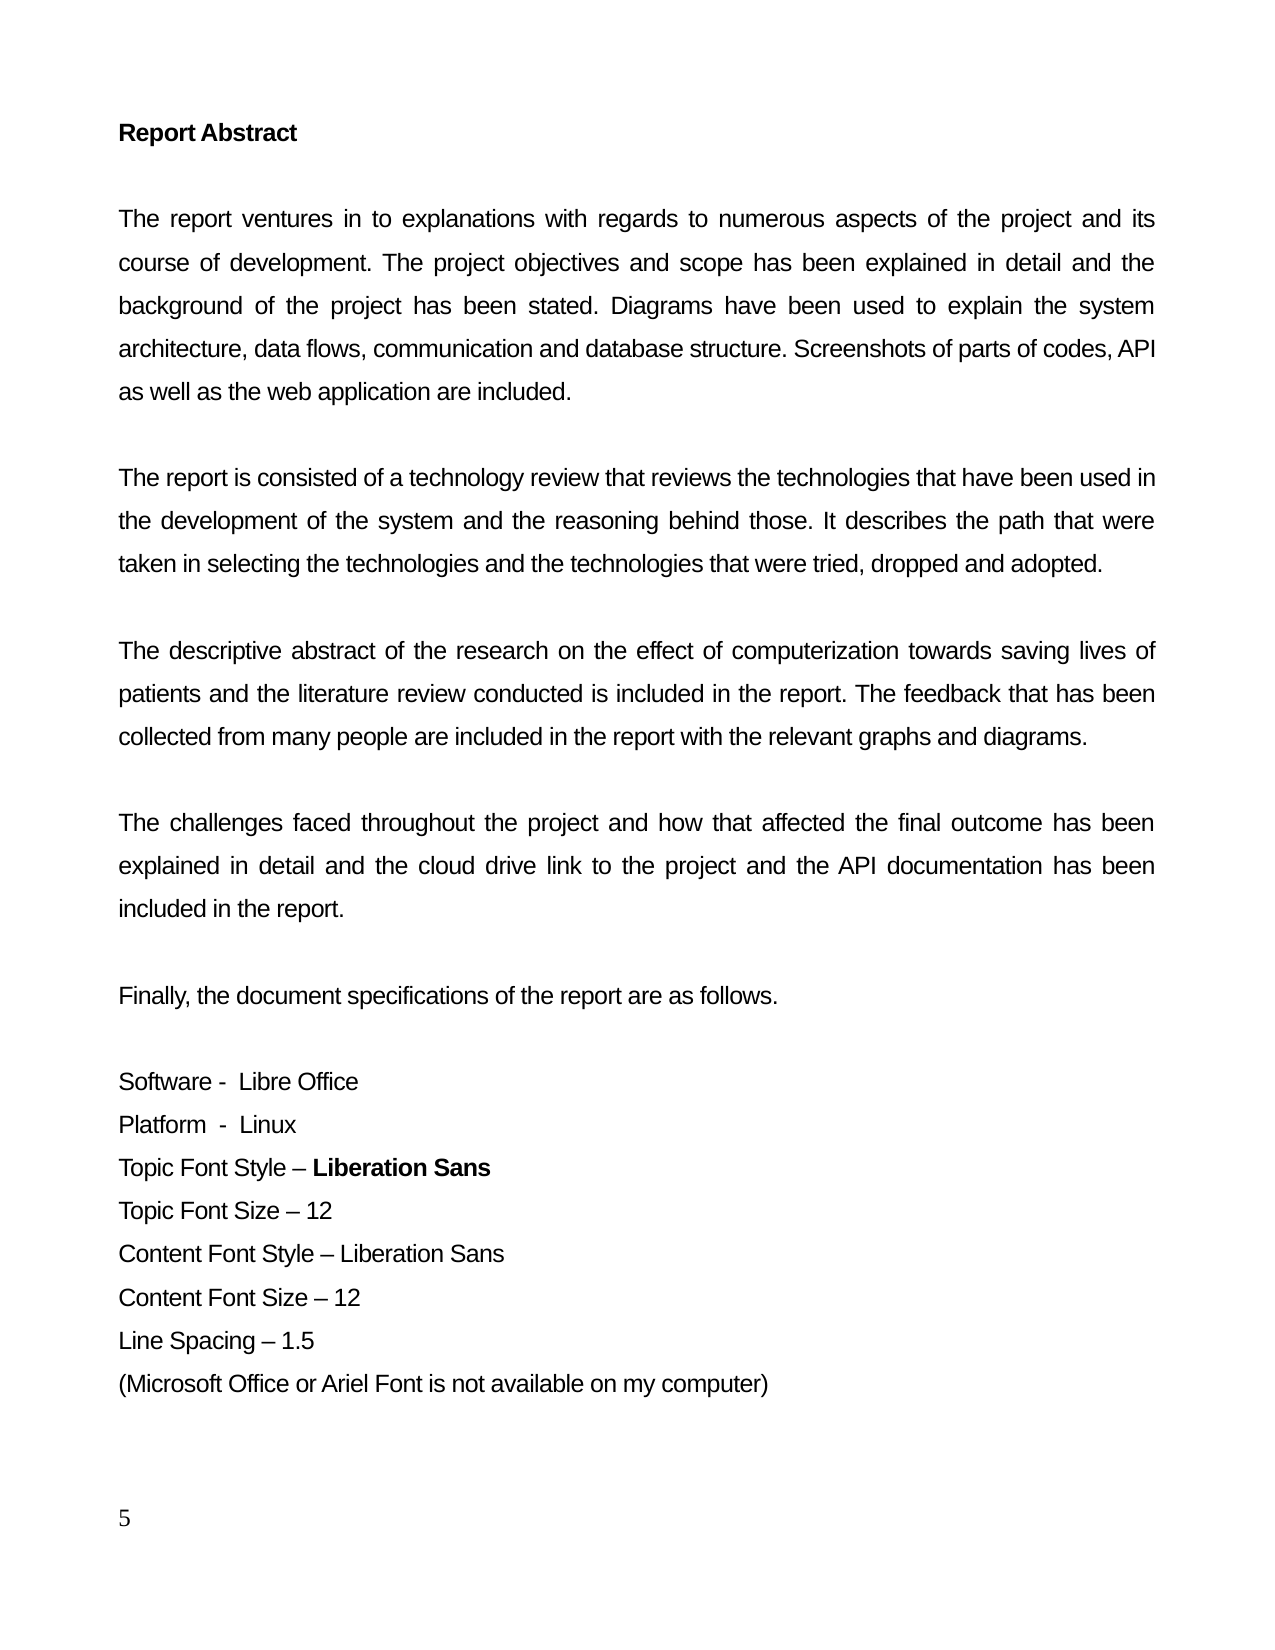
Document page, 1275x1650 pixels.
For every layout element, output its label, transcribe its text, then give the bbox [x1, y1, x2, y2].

text The report ventures in to explanations with regards to numerous aspects of the project and its course of development. The project objectives and scope has been explained in detail and the background of the project has been stated. Diagrams have been used to explain the system architecture, data flows, communication and database structure. Screenshots of parts of codes, API as well as the web application are included. [118, 204, 1157, 406]
text Content Font Size – 12 [118, 1282, 1157, 1311]
text Platform - Linux [118, 1110, 1157, 1139]
text Report Abstract [118, 118, 1157, 147]
text Topic Font Style – Liberation Sans [118, 1153, 1157, 1182]
text Topic Font Size – 12 [118, 1196, 1157, 1225]
text Software - Libre Office [118, 1067, 1157, 1096]
text The report is consisted of a technology review that reviews the technologies that have been used in the development of the system and the reasoning behind those. It describes the path that were taken in selecting the technologies and the technologies that were tried, dropped and adopted. [118, 463, 1157, 578]
text Content Font Style – Liberation Sans [118, 1239, 1157, 1268]
text (Microsoft Office or Ariel Font is not available on my computer) [118, 1369, 1157, 1397]
text Line Spacing – 1.5 [118, 1326, 1157, 1354]
text Finally, the document specifications of the report are as follows. [118, 981, 1157, 1009]
text The descriptive abstract of the research on the effect of computerization towards saving lives of patients and the literature review conducted is included in the report. The feedback that has been collected from many people are included in the report with the relevant graphs and diagrams. [118, 636, 1157, 751]
text The challenges faced throughout the project and how that affected the final outcome has been explained in detail and the cloud drive link to the project and the API documentation has been included in the report. [118, 808, 1157, 923]
